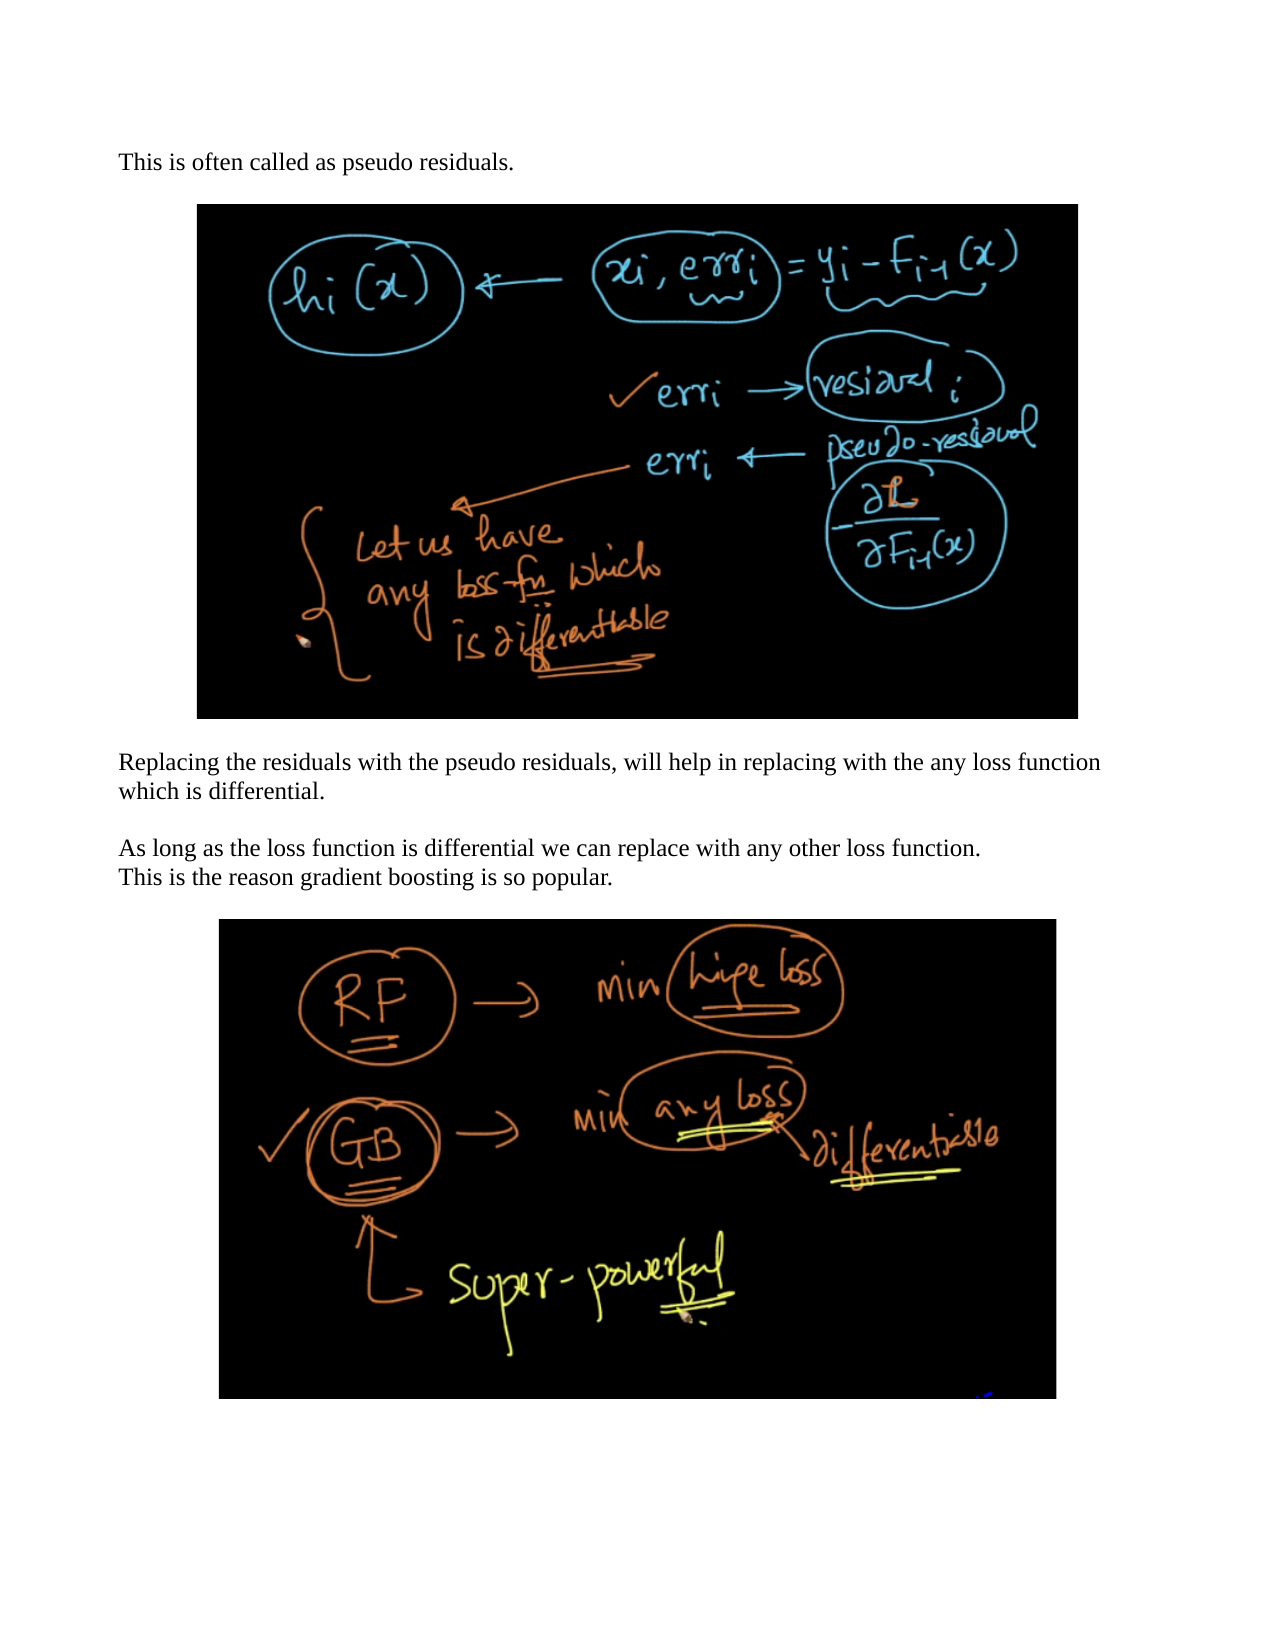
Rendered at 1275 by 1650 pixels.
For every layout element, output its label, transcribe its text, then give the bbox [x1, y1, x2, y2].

text This is often called as pseudo residuals. [118, 147, 1157, 176]
text Replacing the residuals with the pseudo residuals, will help in replacing with the any loss function which is differential. [118, 747, 1157, 805]
picture [196, 204, 1079, 719]
picture [218, 919, 1057, 1399]
text This is the reason gradient boosting is so popular. [118, 862, 1157, 891]
text As long as the loss function is differential we can replace with any other loss function. [118, 833, 1157, 862]
